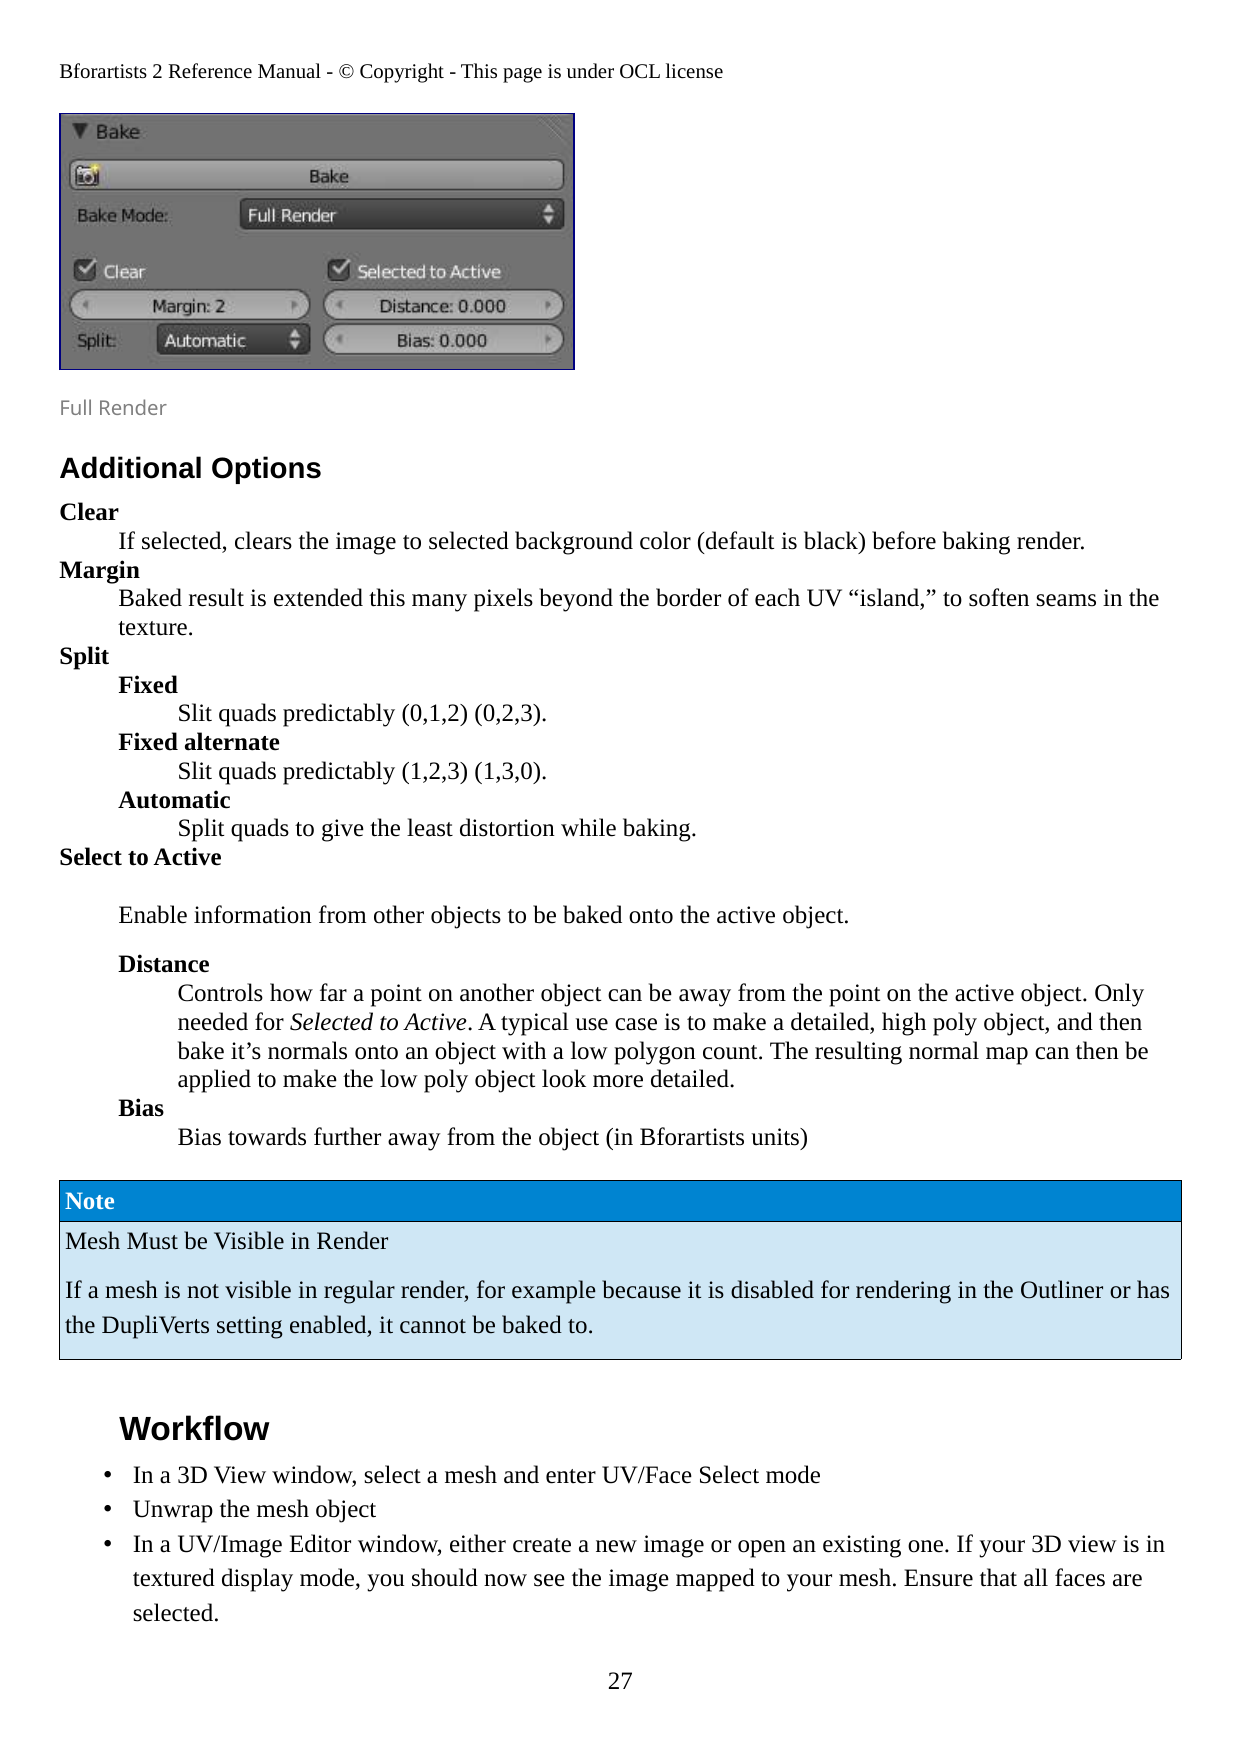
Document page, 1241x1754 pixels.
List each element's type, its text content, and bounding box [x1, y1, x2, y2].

subtitle Clear [59, 497, 1181, 526]
subtitle Fixed alternate [118, 727, 1181, 756]
list In a 3D View window, select a mesh and enter UV/Face Select mode [103, 1460, 1181, 1488]
subtitle Margin [59, 555, 1181, 583]
list If selected, clears the image to selected background color (default is black) before baking render. [118, 526, 1181, 555]
list Slit quads predictably (0,1,2) (0,2,3). [177, 698, 1181, 727]
text Full Render [59, 391, 1181, 422]
subtitle Additional Options [59, 451, 1181, 485]
subtitle Automatic [118, 785, 1181, 813]
table_cell Mesh Must be Visible in Render If a mesh is not visible in regular render, for example because it is disabled for rendering in the Outliner or has the DupliVerts setting enabled, it cannot be baked to. [60, 1222, 1181, 1359]
list In a UV/Image Editor window, either create a new image or open an existing one. If your 3D view is in textured display mode, you should now see the image mapped to your mesh. Ensure that all faces are selected. [103, 1529, 1181, 1626]
list Split quads to give the least distortion while baking. [177, 813, 1181, 842]
subtitle Workflow [59, 1409, 1181, 1447]
list Baked result is extended this many pixels beyond the border of each UV “island,” to soften seams in the texture. [118, 583, 1181, 641]
subtitle Split [59, 641, 1181, 670]
picture [61, 114, 573, 369]
subtitle Select to Active [59, 842, 1181, 871]
table_header Note [60, 1181, 1181, 1221]
subtitle Fixed [118, 670, 1181, 698]
list Unwrap the mesh object [103, 1494, 1181, 1523]
list Controls how far a point on another object can be away from the point on the active object. Only needed for Selected to Active. A typical use case is to make a detailed, high poly object, and then bake it’s normals onto an object with a low polygon count. The resulting normal map can then be applied to make the low poly object look more detailed. [177, 978, 1181, 1093]
list Bias towards further away from the object (in Bforartists units) [177, 1122, 1181, 1151]
list Slit quads predictably (1,2,3) (1,3,0). [177, 756, 1181, 785]
subtitle Distance [118, 949, 1181, 978]
text Enable information from other objects to be baked onto the active object. [118, 900, 1181, 929]
subtitle Bias [118, 1093, 1181, 1122]
